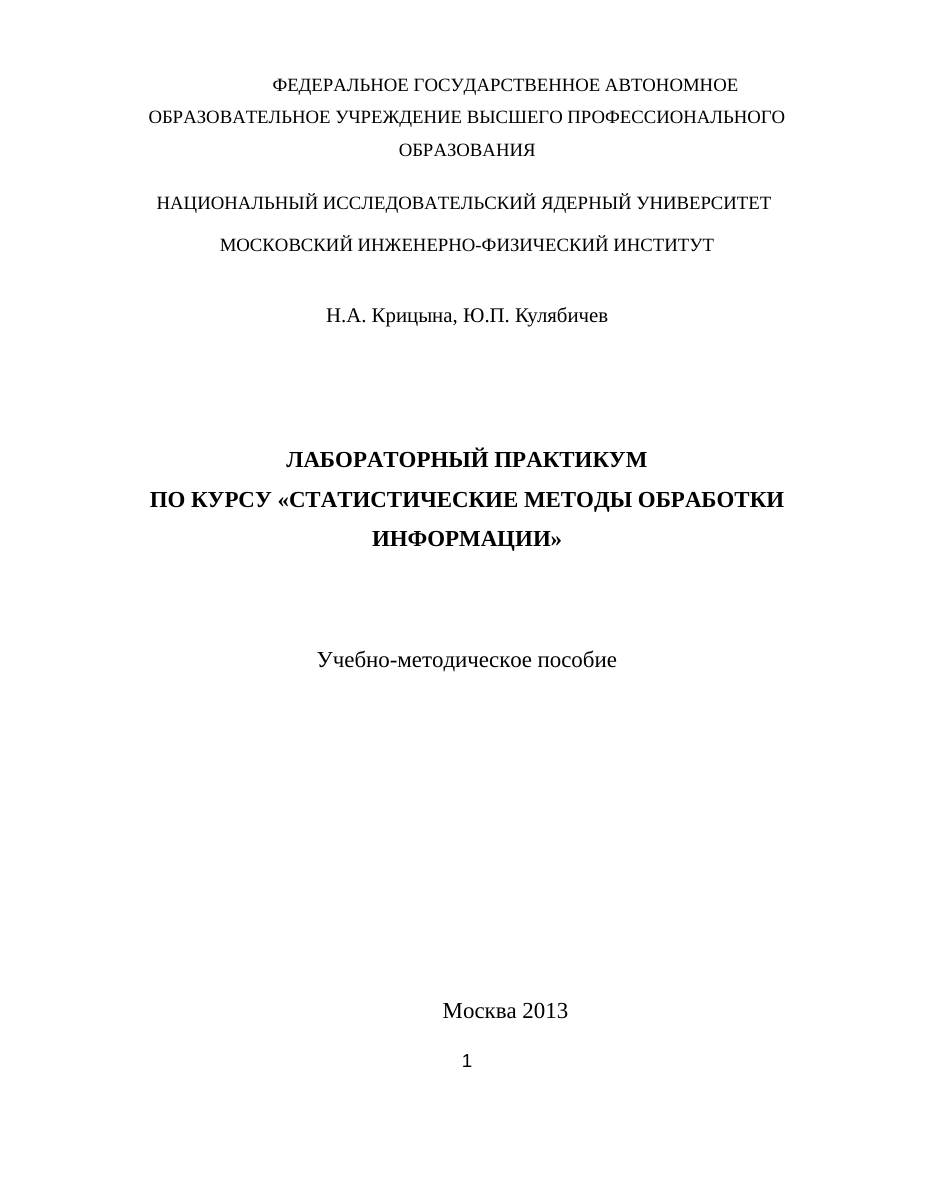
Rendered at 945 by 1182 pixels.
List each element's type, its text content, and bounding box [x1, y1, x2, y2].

subtitle Н.А. Крицына, Ю.П. Кулябичев [118, 302, 816, 327]
text НАЦИОНАЛЬНЫЙ ИССЛЕДОВАТЕЛЬСКИЙ ЯДЕРНЫЙ УНИВЕРСИТЕТ [112, 192, 816, 213]
text ФЕДЕРАЛЬНОЕ ГОСУДАРСТВЕННОЕ АВТОНОМНОЕ ОБРАЗОВАТЕЛЬНОЕ УЧРЕЖДЕНИЕ ВЫСШЕГО ПРОФЕССИОНАЛЬНОГО ОБРАЗОВАНИЯ [118, 74, 816, 160]
text МОСКОВСКИЙ ИНЖЕНЕРНО-ФИЗИЧЕСКИЙ ИНСТИТУТ [118, 234, 816, 277]
text Москва 2013 [118, 997, 816, 1023]
text ЛАБОРАТОРНЫЙ ПРАКТИКУМ ПО КУРСУ «СТАТИСТИЧЕСКИЕ МЕТОДЫ ОБРАБОТКИ ИНФОРМАЦИИ» [118, 446, 816, 552]
text Учебно-методическое пособие [118, 646, 816, 672]
